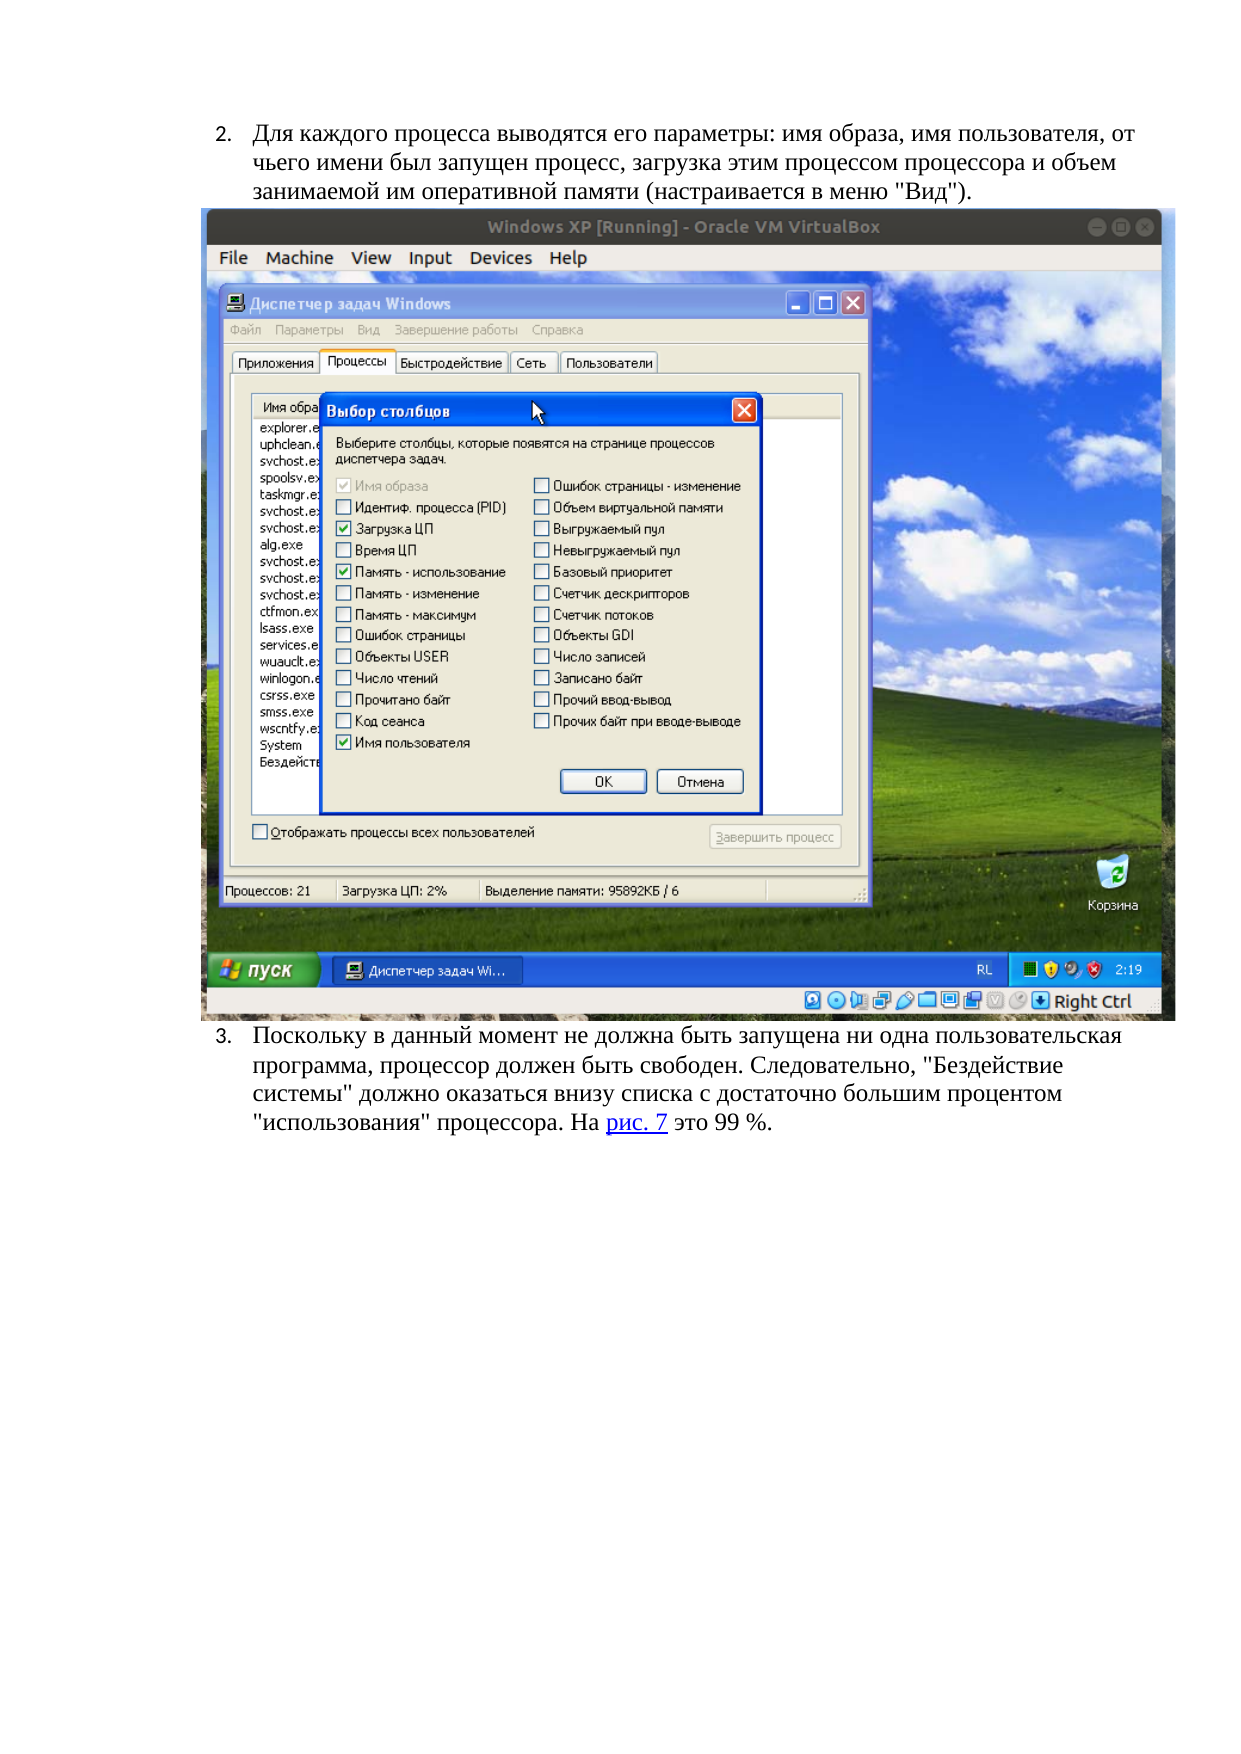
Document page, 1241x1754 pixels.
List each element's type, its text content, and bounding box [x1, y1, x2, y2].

list Для каждого процесса выводятся его параметры: имя образа, имя пользователя, от чьего имени был запущен процесс, загрузка этим процессом процессора и объем занимаемой им оперативной памяти (настраивается в меню "Вид"). [215, 118, 1152, 205]
list Поскольку в данный момент не должна быть запущена ни одна пользовательская программа, процессор должен быть свободен. Следовательно, "Бездействие системы" должно оказаться внизу списка с достаточно большим процентом "использования" процессора. На рис. 7 это 99 %. [215, 1021, 1152, 1136]
picture [201, 208, 1176, 1021]
